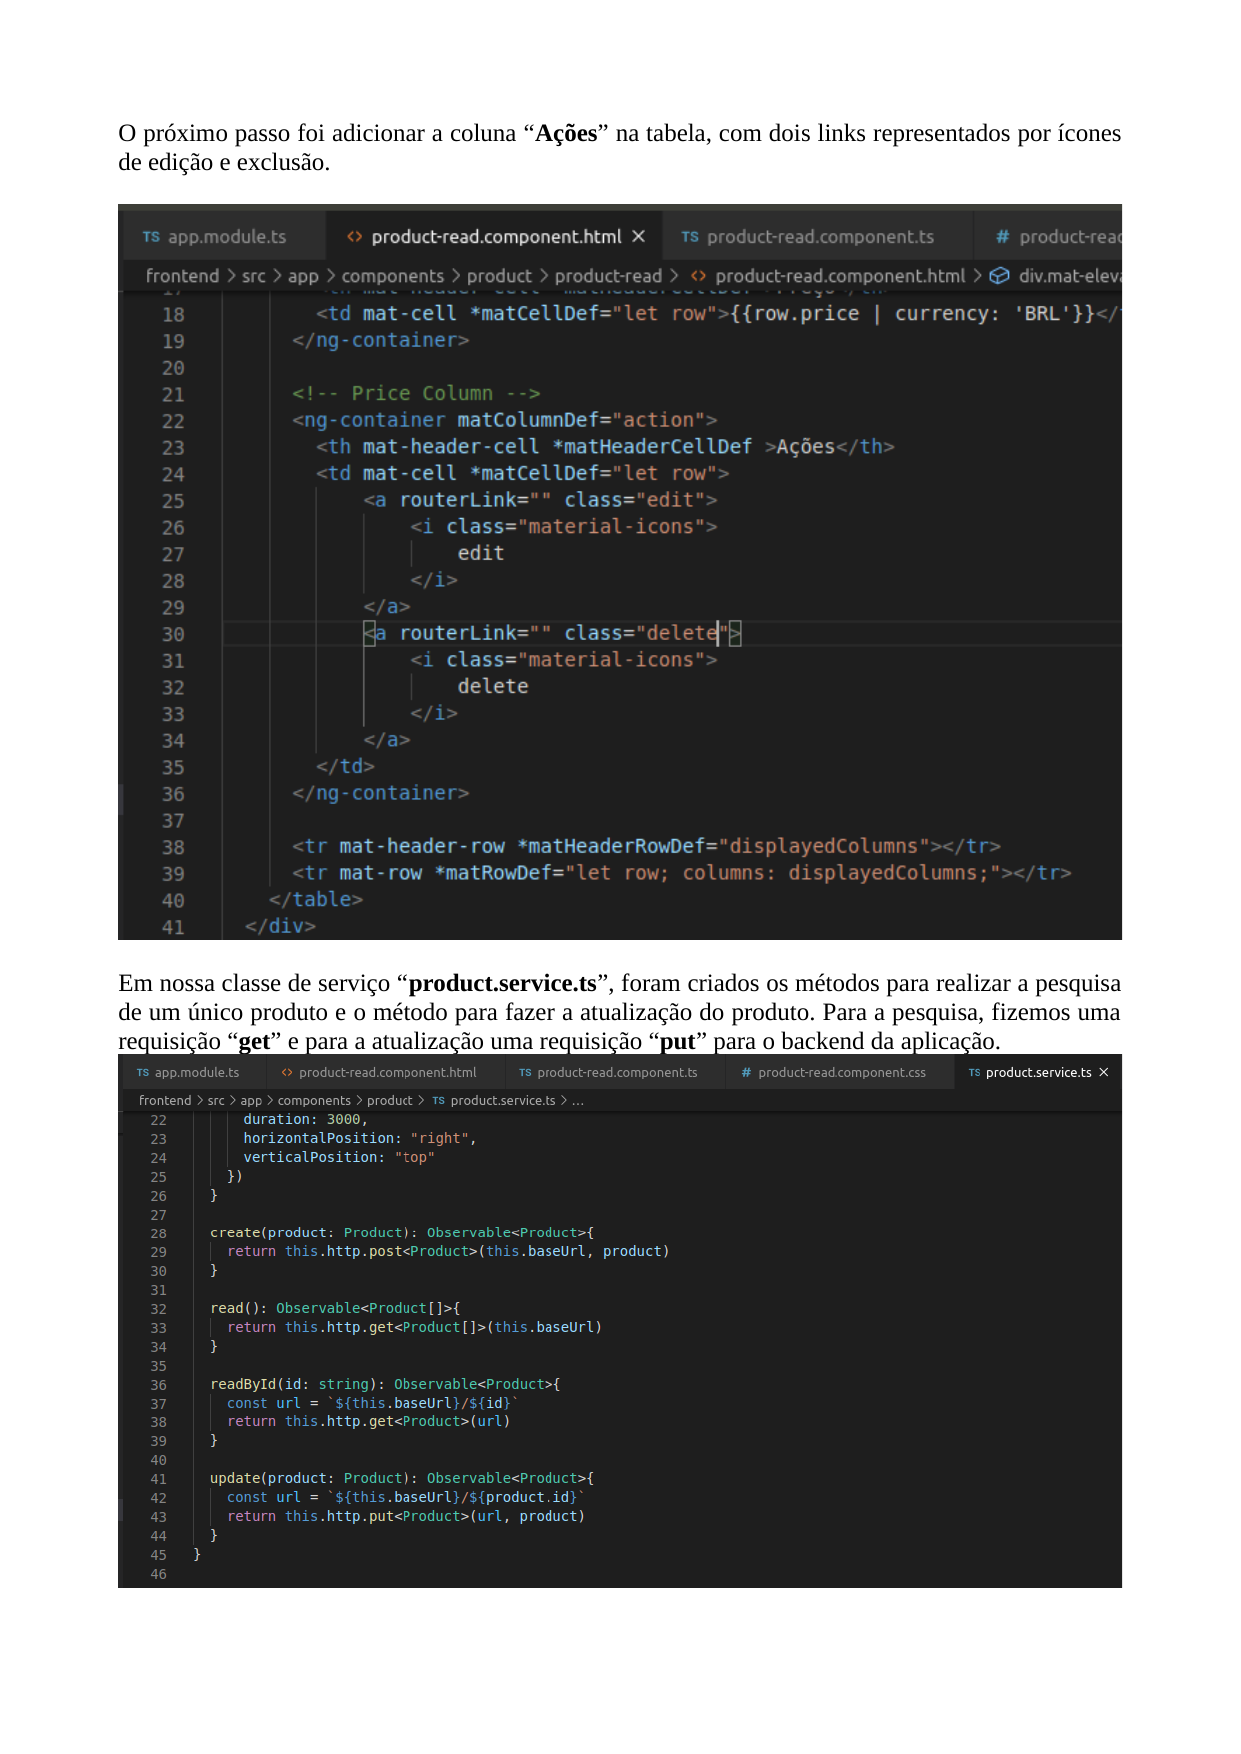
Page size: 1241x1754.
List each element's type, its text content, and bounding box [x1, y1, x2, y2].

text Em nossa classe de serviço “product.service.ts”, foram criados os métodos para realizar a pesquisa de um único produto e o método para fazer a atualização do produto. Para a pesquisa, fizemos uma requisição “get” e para a atualização uma requisição “put” para o backend da aplicação. [118, 968, 1122, 1054]
text O próximo passo foi adicionar a coluna “Ações” na tabela, com dois links representados por ícones de edição e exclusão. [118, 118, 1122, 176]
picture [118, 1054, 1123, 1588]
picture [118, 204, 1123, 940]
